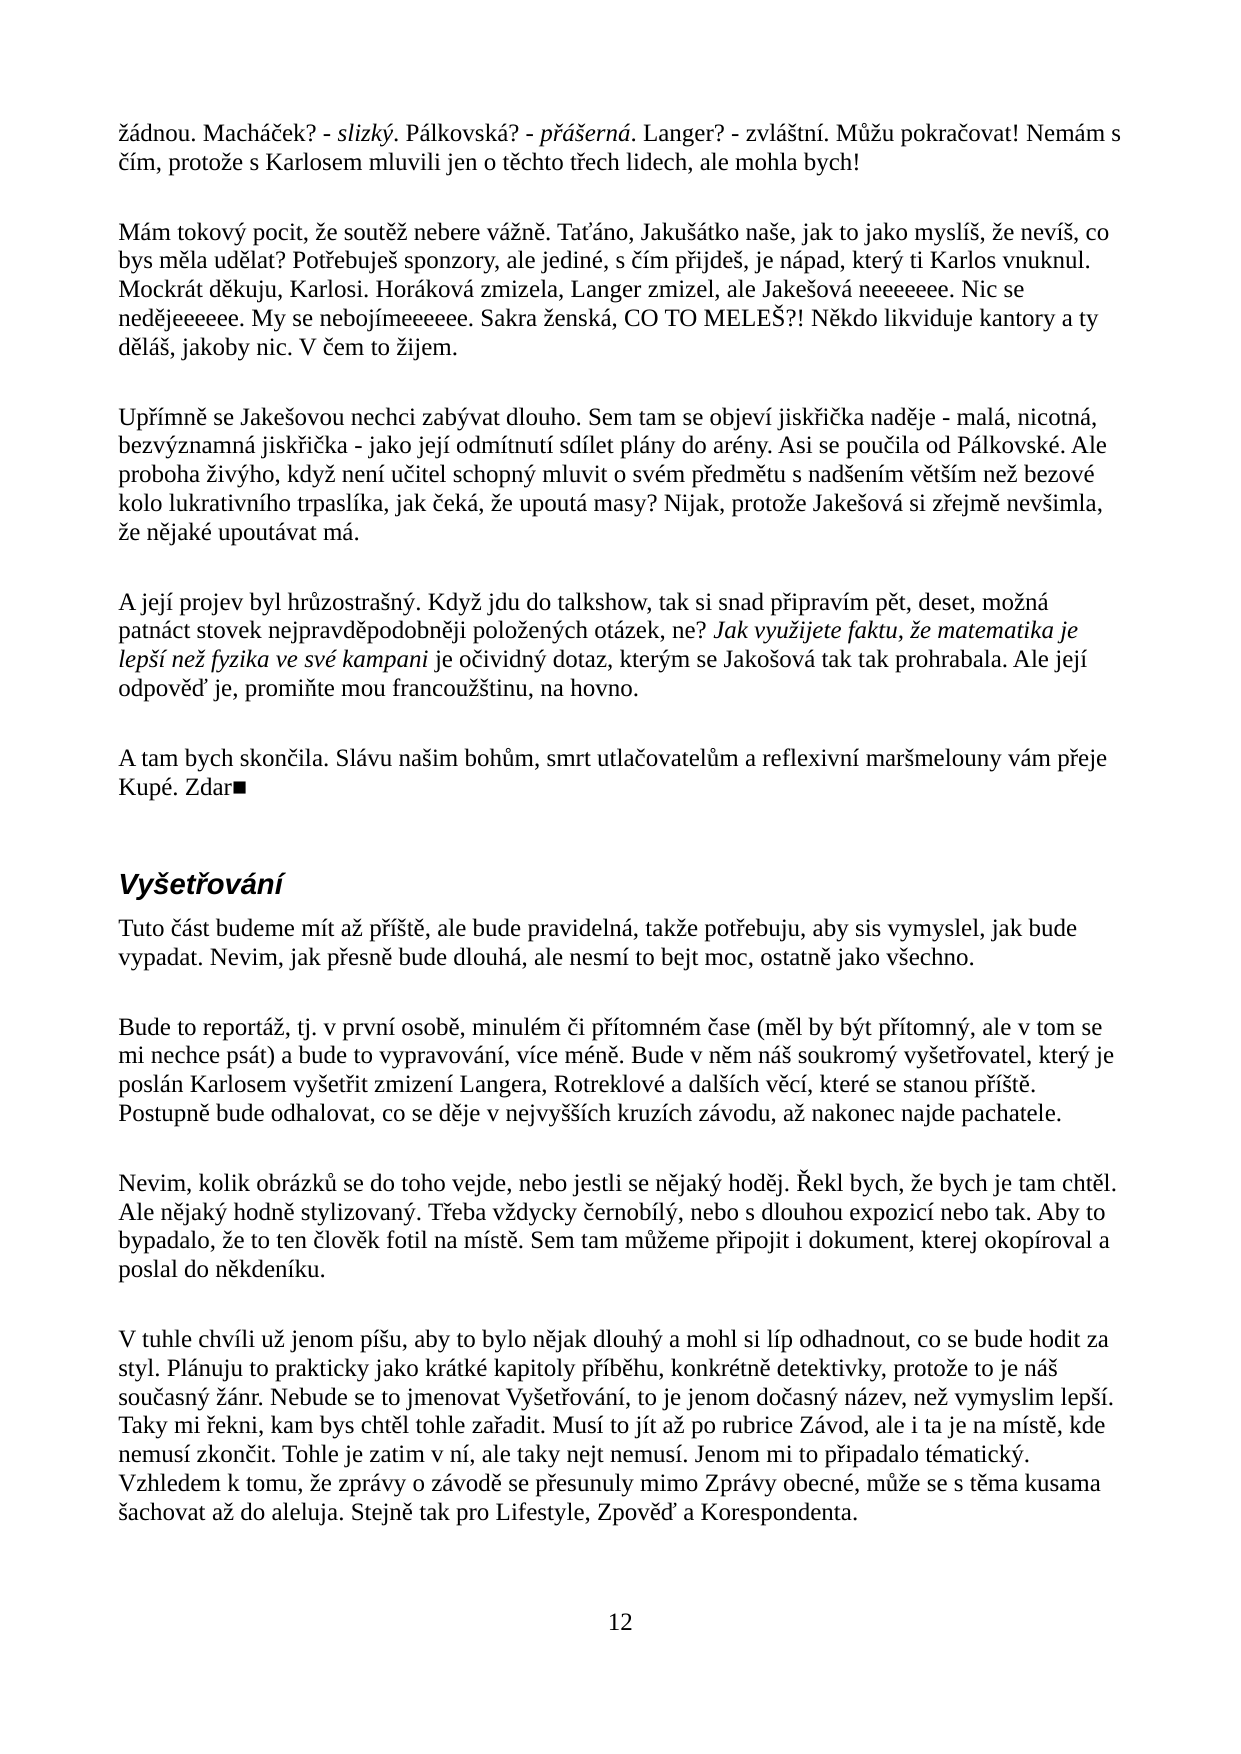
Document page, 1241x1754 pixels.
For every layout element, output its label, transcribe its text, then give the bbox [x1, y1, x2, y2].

text A její projev byl hrůzostrašný. Když jdu do talkshow, tak si snad připravím pět, deset, možná patnáct stovek nejpravděpodobněji položených otázek, ne? Jak využijete faktu, že matematika je lepší než fyzika ve své kampani je očividný dotaz, kterým se Jakošová tak tak prohrabala. Ale její odpověď je, promiňte mou francoužštinu, na hovno. [118, 587, 1122, 731]
text Mám tokový pocit, že soutěž nebere vážně. Taťáno, Jakušátko naše, jak to jako myslíš, že nevíš, co bys měla udělat? Potřebuješ sponzory, ale jediné, s čím přijdeš, je nápad, který ti Karlos vnuknul. Mockrát děkuju, Karlosi. Horáková zmizela, Langer zmizel, ale Jakešová neeeeeee. Nic se nedějeeeeee. My se nebojímeeeeee. Sakra ženská, CO TO MELEŠ?! Někdo likviduje kantory a ty děláš, jakoby nic. V čem to žijem. [118, 217, 1122, 389]
text žádnou. Macháček? - slizký. Pálkovská? - přášerná. Langer? - zvláštní. Můžu pokračovat! Nemám s čím, protože s Karlosem mluvili jen o těchto třech lidech, ale mohla bych! [118, 118, 1122, 204]
text Bude to reportáž, tj. v první osobě, minulém či přítomném čase (měl by být přítomný, ale v tom se mi nechce psát) a bude to vypravování, více méně. Bude v něm náš soukromý vyšetřovatel, který je poslán Karlosem vyšetřit zmizení Langera, Rotreklové a dalších věcí, které se stanou příště. Postupně bude odhalovat, co se děje v nejvyšších kruzích závodu, až nakonec najde pachatele. [118, 1012, 1122, 1155]
text Nevim, kolik obrázků se do toho vejde, nebo jestli se nějaký hoděj. Řekl bych, že bych je tam chtěl. Ale nějaký hodně stylizovaný. Třeba vždycky černobílý, nebo s dlouhou expozicí nebo tak. Aby to bypadalo, že to ten člověk fotil na místě. Sem tam můžeme připojit i dokument, kterej okopíroval a poslal do někdeníku. [118, 1168, 1122, 1312]
subtitle Vyšetřování [118, 867, 1122, 900]
text Upřímně se Jakešovou nechci zabývat dlouho. Sem tam se objeví jiskřička naděje - malá, nicotná, bezvýznamná jiskřička - jako její odmítnutí sdílet plány do arény. Asi se poučila od Pálkovské. Ale proboha živýho, když není učitel schopný mluvit o svém předmětu s nadšením větším než bezové kolo lukrativního trpaslíka, jak čeká, že upoutá masy? Nijak, protože Jakešová si zřejmě nevšimla, že nějaké upoutávat má. [118, 402, 1122, 574]
text V tuhle chvíli už jenom píšu, aby to bylo nějak dlouhý a mohl si líp odhadnout, co se bude hodit za styl. Plánuju to prakticky jako krátké kapitoly příběhu, konkrétně detektivky, protože to je náš současný žánr. Nebude se to jmenovat Vyšetřování, to je jenom dočasný název, než vymyslim lepší. Taky mi řekni, kam bys chtěl tohle zařadit. Musí to jít až po rubrice Závod, ale i ta je na místě, kde nemusí zkončit. Tohle je zatim v ní, ale taky nejt nemusí. Jenom mi to připadalo tématický. Vzhledem k tomu, že zprávy o závodě se přesunuly mimo Zprávy obecné, může se s těma kusama šachovat až do aleluja. Stejně tak pro Lifestyle, Zpověď a Korespondenta. [118, 1324, 1122, 1554]
text A tam bych skončila. Slávu našim bohům, smrt utlačovatelům a reflexivní maršmelouny vám přeje Kupé. Zdar■ [118, 743, 1122, 829]
text Tuto část budeme mít až příště, ale bude pravidelná, takže potřebuju, aby sis vymyslel, jak bude vypadat. Nevim, jak přesně bude dlouhá, ale nesmí to bejt moc, ostatně jako všechno. [118, 913, 1122, 999]
